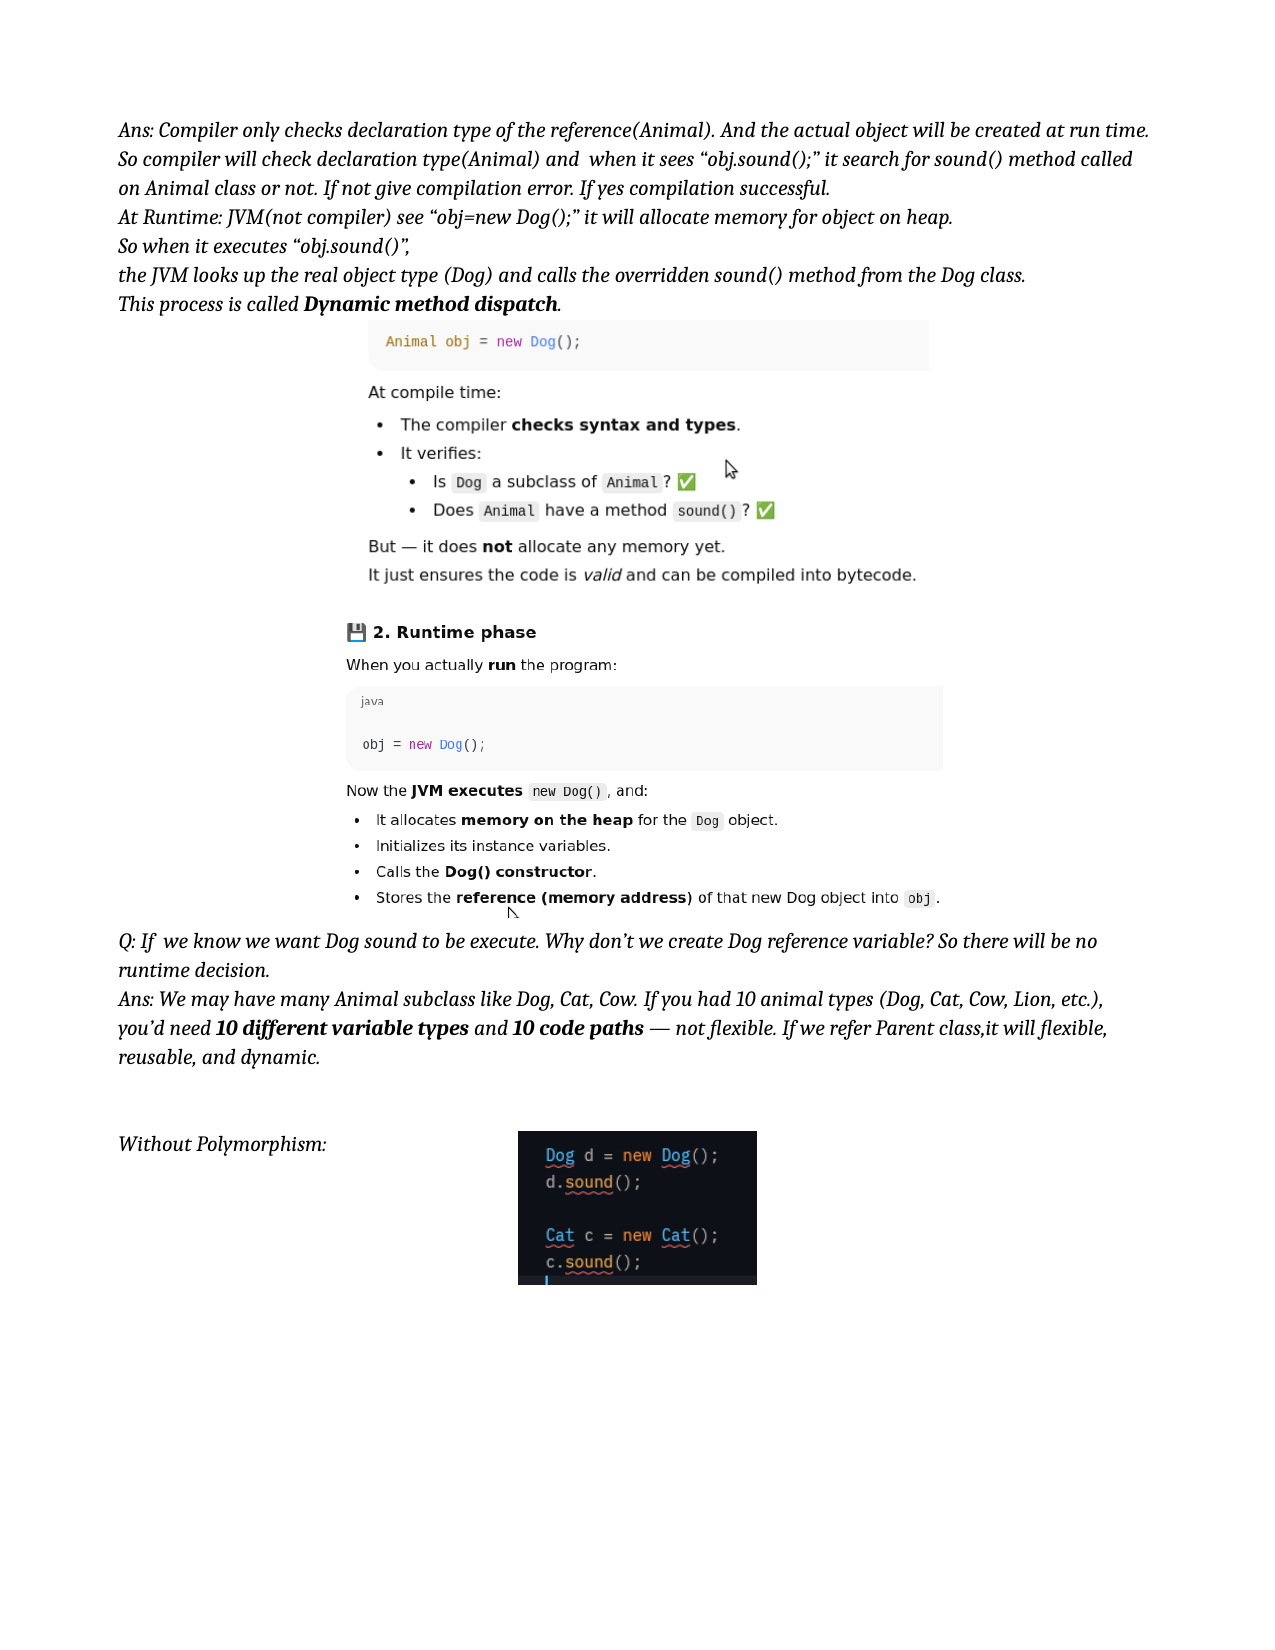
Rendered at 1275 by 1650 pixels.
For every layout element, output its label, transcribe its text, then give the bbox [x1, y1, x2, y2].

text Q: If we know we want Dog sound to be execute. Why don’t we create Dog reference variable? So there will be no runtime decision. [118, 929, 1157, 983]
picture [518, 1131, 757, 1285]
text This process is called Dynamic method dispatch. [118, 292, 1157, 317]
text Without Polymorphism: [118, 1132, 518, 1157]
text Ans: Compiler only checks declaration type of the reference(Animal). And the actual object will be created at run time. So compiler will check declaration type(Animal) and when it sees “obj.sound();” it search for sound() method called on Animal class or not. If not give compilation error. If yes compilation successful. [118, 118, 1157, 201]
text So when it executes “obj.sound()”, [118, 234, 1157, 259]
text [757, 1132, 1157, 1157]
picture [332, 610, 943, 918]
text Ans: We may have many Animal subclass like Dog, Cat, Cow. If you had 10 animal types (Dog, Cat, Cow, Lion, etc.), you’d need 10 different variable types and 10 code paths — not flexible. If we refer Parent class,it will flexible, reusable, and dynamic. [118, 987, 1157, 1070]
text At Runtime: JVM(not compiler) see “obj=new Dog();” it will allocate memory for object on heap. [118, 205, 1157, 230]
picture [346, 320, 930, 608]
text the JVM looks up the real object type (Dog) and calls the overridden sound() method from the Dog class. [118, 263, 1157, 288]
